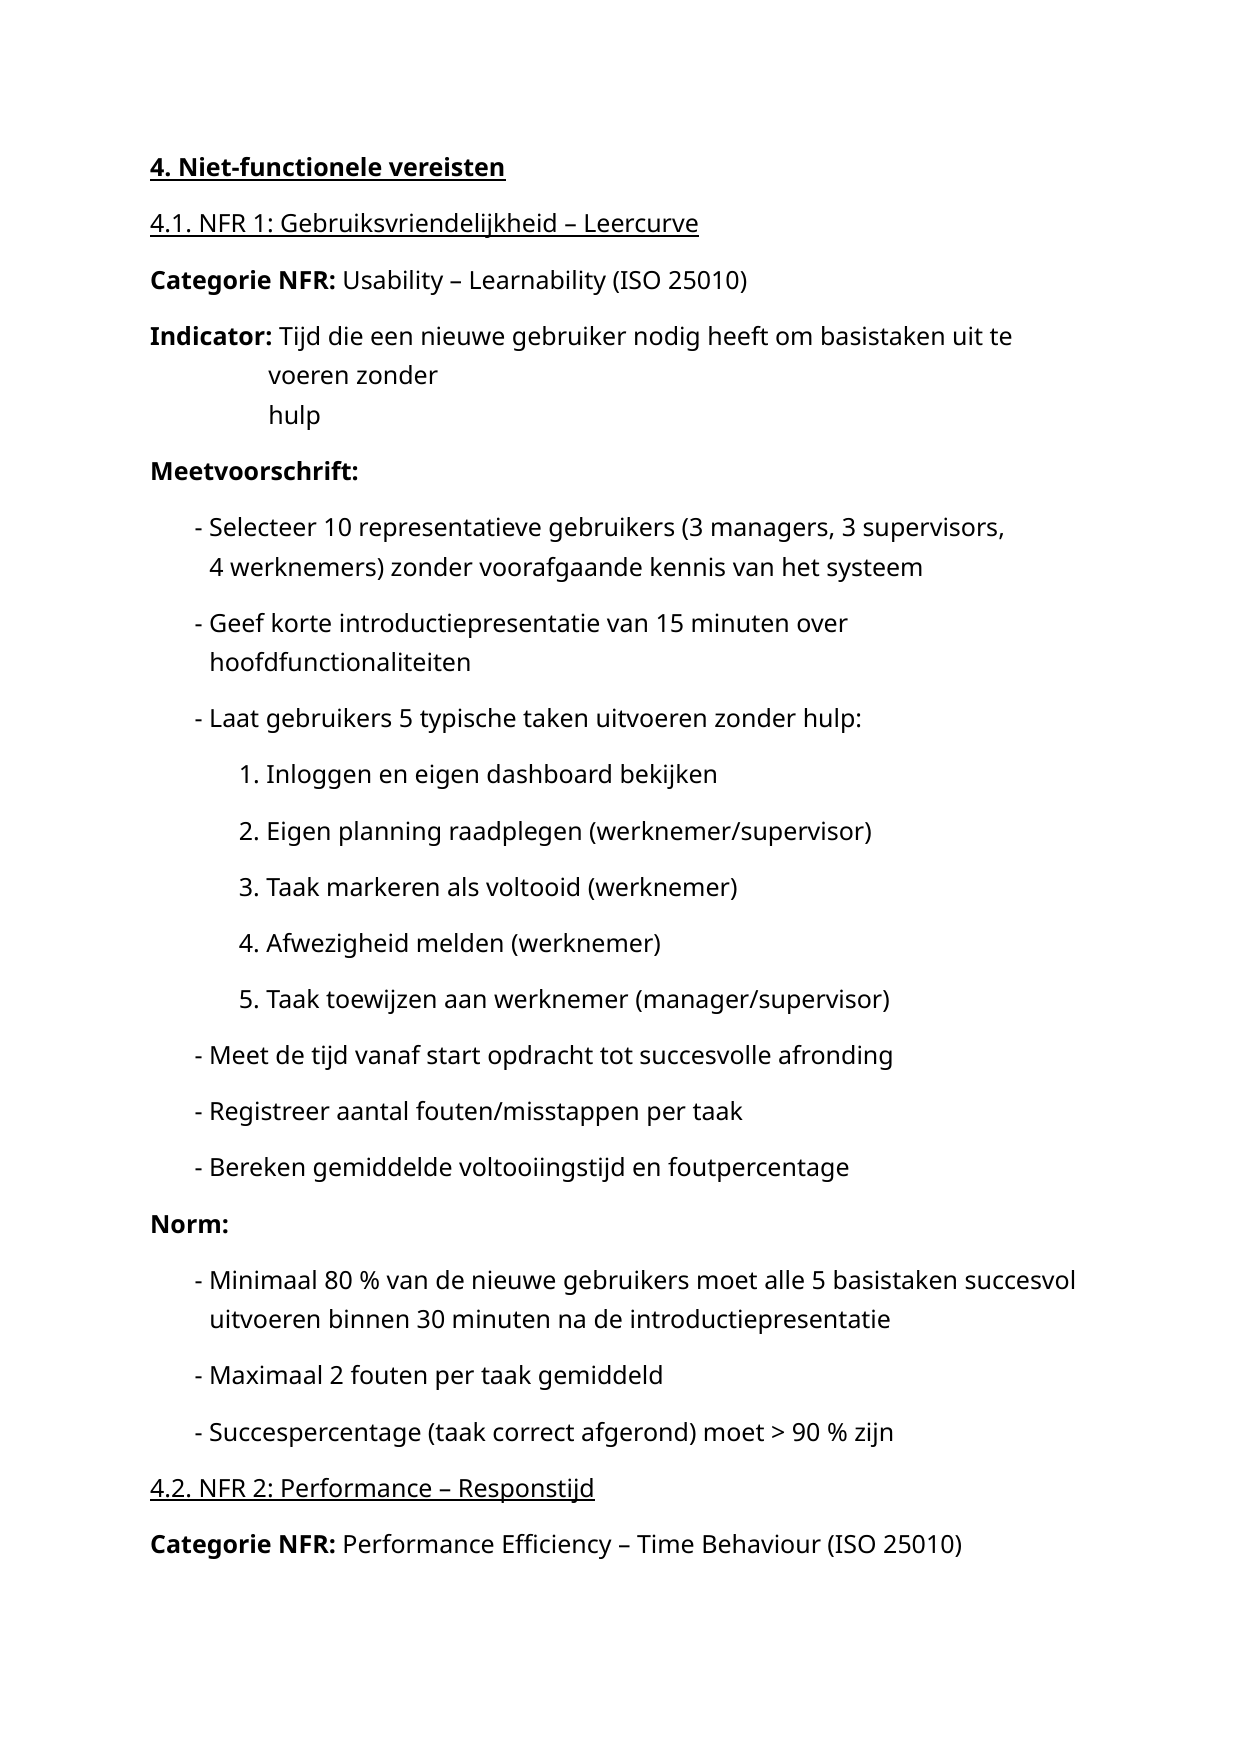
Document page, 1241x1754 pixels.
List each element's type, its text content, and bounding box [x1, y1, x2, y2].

text 4.1. NFR 1: Gebruiksvriendelijkheid – Leercurve [150, 206, 1090, 240]
text Meetvoorschrift: [150, 453, 1090, 488]
text 2. Eigen planning raadplegen (werknemer/supervisor) [239, 813, 1090, 847]
text 4.2. NFR 2: Performance – Responstijd [150, 1470, 1090, 1504]
text - Bereken gemiddelde voltooiingstijd en foutpercentage [194, 1150, 1090, 1184]
text 3. Taak markeren als voltooid (werknemer) [239, 869, 1090, 903]
text - Minimaal 80 % van de nieuwe gebruikers moet alle 5 basistaken succesvol uitvoeren binnen 30 minuten na de introductiepresentatie [194, 1262, 1090, 1336]
text - Geef korte introductiepresentatie van 15 minuten over hoofdfunctionaliteiten [194, 605, 1090, 679]
text - Meet de tijd vanaf start opdracht tot succesvolle afronding [194, 1038, 1090, 1072]
text - Registreer aantal fouten/misstappen per taak [194, 1094, 1090, 1128]
text 1. Inloggen en eigen dashboard bekijken [239, 757, 1090, 791]
text - Succespercentage (taak correct afgerond) moet > 90 % zijn [194, 1414, 1090, 1448]
text Norm: [150, 1206, 1090, 1240]
text - Selecteer 10 representatieve gebruikers (3 managers, 3 supervisors, 4 werknemers) zonder voorafgaande kennis van het systeem [194, 510, 1090, 583]
text 4. Afwezigheid melden (werknemer) [239, 926, 1090, 959]
text 5. Taak toewijzen aan werknemer (manager/supervisor) [239, 982, 1090, 1016]
text Indicator: Tijd die een nieuwe gebruiker nodig heeft om basistaken uit te voeren zonder hulp [150, 318, 1090, 431]
text - Maximaal 2 fouten per taak gemiddeld [194, 1358, 1090, 1392]
text - Laat gebruikers 5 typische taken uitvoeren zonder hulp: [194, 701, 1090, 735]
text 4. Niet-functionele vereisten [150, 150, 1090, 184]
text Categorie NFR: Performance Efficiency – Time Behaviour (ISO 25010) [150, 1526, 1090, 1561]
text Categorie NFR: Usability – Learnability (ISO 25010) [150, 262, 1090, 296]
